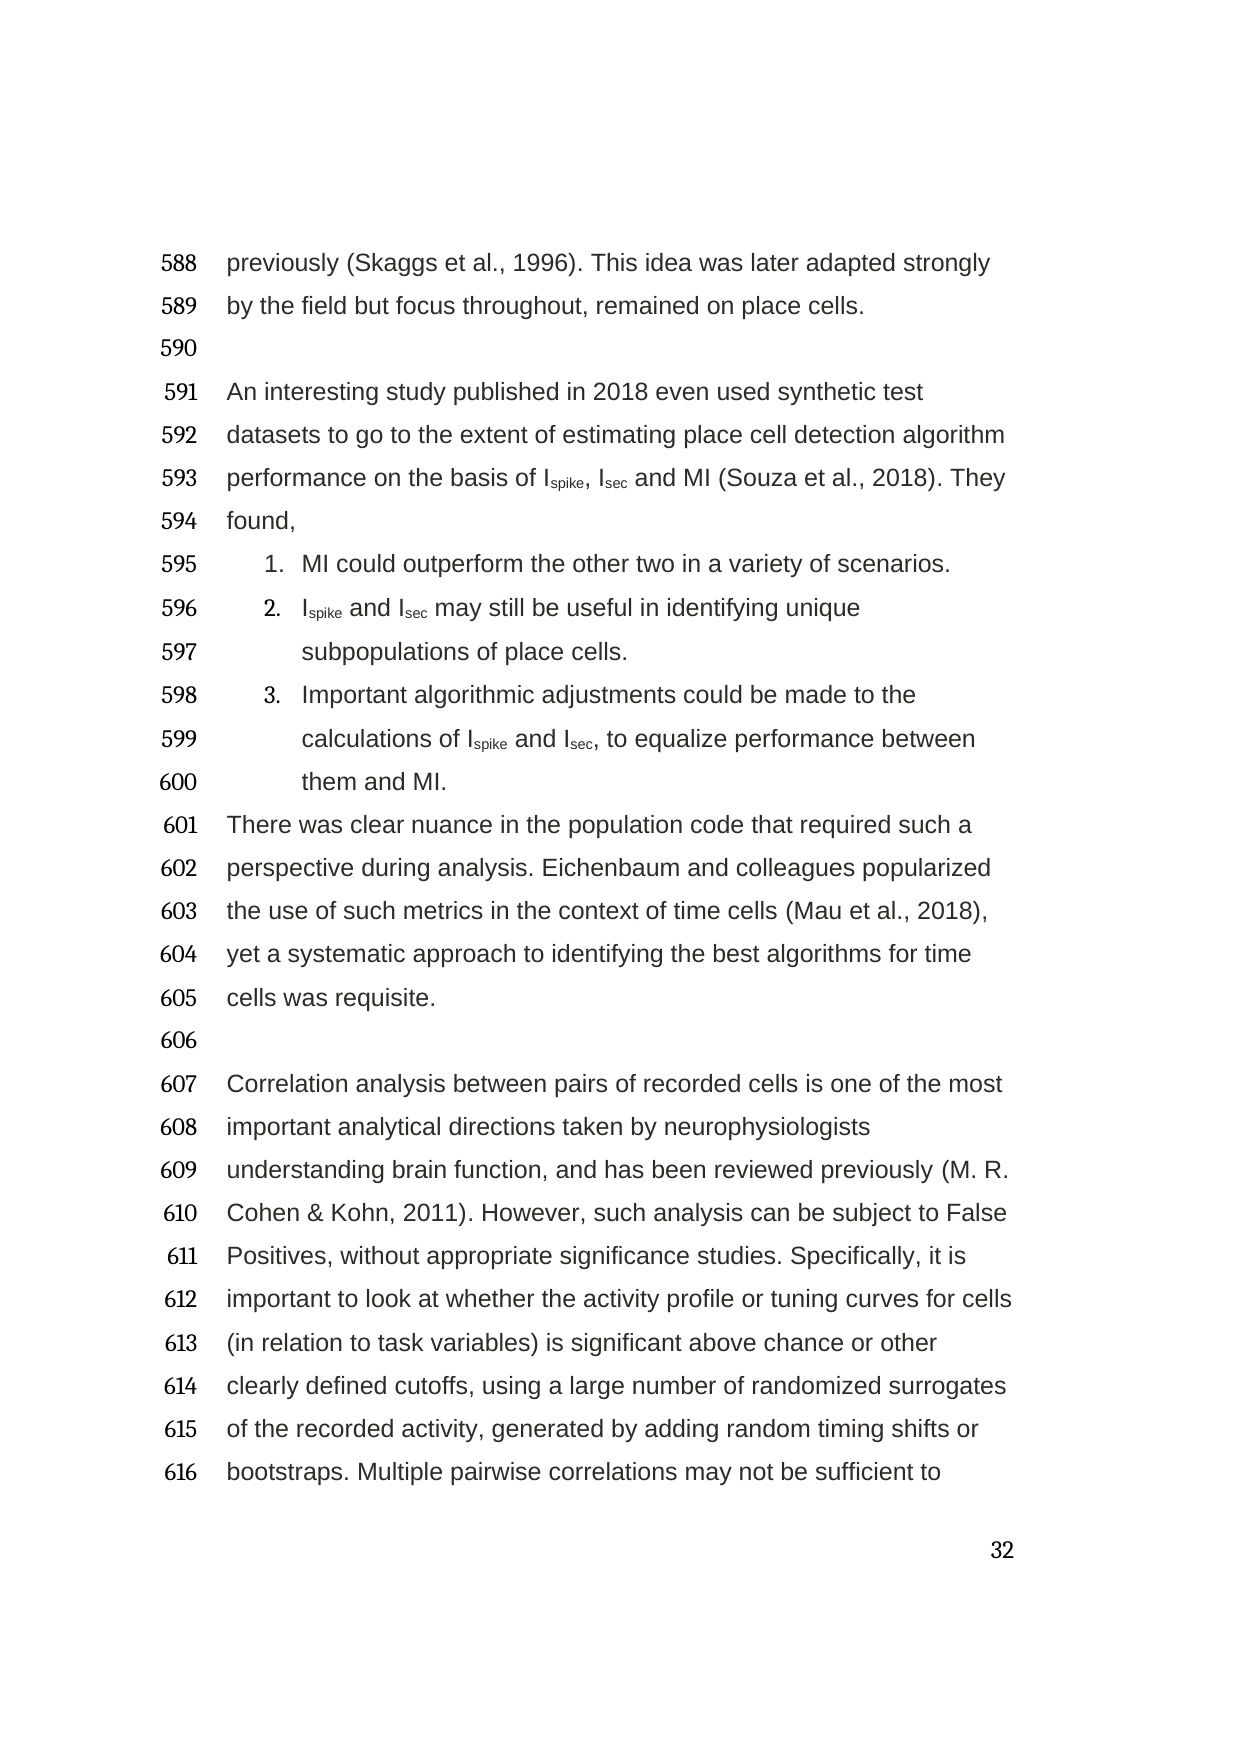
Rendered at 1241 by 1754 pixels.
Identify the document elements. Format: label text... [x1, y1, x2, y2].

text Correlation analysis between pairs of recorded cells is one of the most important analytical directions taken by neurophysiologists understanding brain function, and has been reviewed previously (M. R. Cohen & Kohn, 2011)⁠. However, such analysis can be subject to False Positives, without appropriate significance studies. Specifically, it is important to look at whether the activity profile or tuning curves for cells (in relation to task variables) is significant above chance or other clearly defined cutoffs, using a large number of randomized surrogates of the recorded activity, generated by adding random timing shifts or bootstraps. Multiple pairwise correlations may not be sufficient to [226, 1069, 1014, 1486]
list MI could outperform the other two in a variety of scenarios. [264, 549, 1014, 578]
list Important algorithmic adjustments could be made to the calculations of Ispike and Isec, to equalize performance between them and MI. [264, 680, 1014, 796]
list Ispike and Isec may still be useful in identifying unique subpopulations of place cells. [264, 593, 1014, 665]
text There was clear nuance in the population code that required such a perspective during analysis. Eichenbaum and colleagues popularized the use of such metrics in the context of time cells (Mau et al., 2018)⁠, yet a systematic approach to identifying the best algorithms for time cells was requisite. [226, 810, 1014, 1011]
text An interesting study published in 2018 even used synthetic test datasets to go to the extent of estimating place cell detection algorithm performance on the basis of Ispike, Isec and MI (Souza et al., 2018)⁠. They found, [226, 377, 1014, 535]
text previously (Skaggs et al., 1996)⁠. This idea was later adapted strongly by the field but focus throughout, remained on place cells. [226, 248, 1014, 319]
